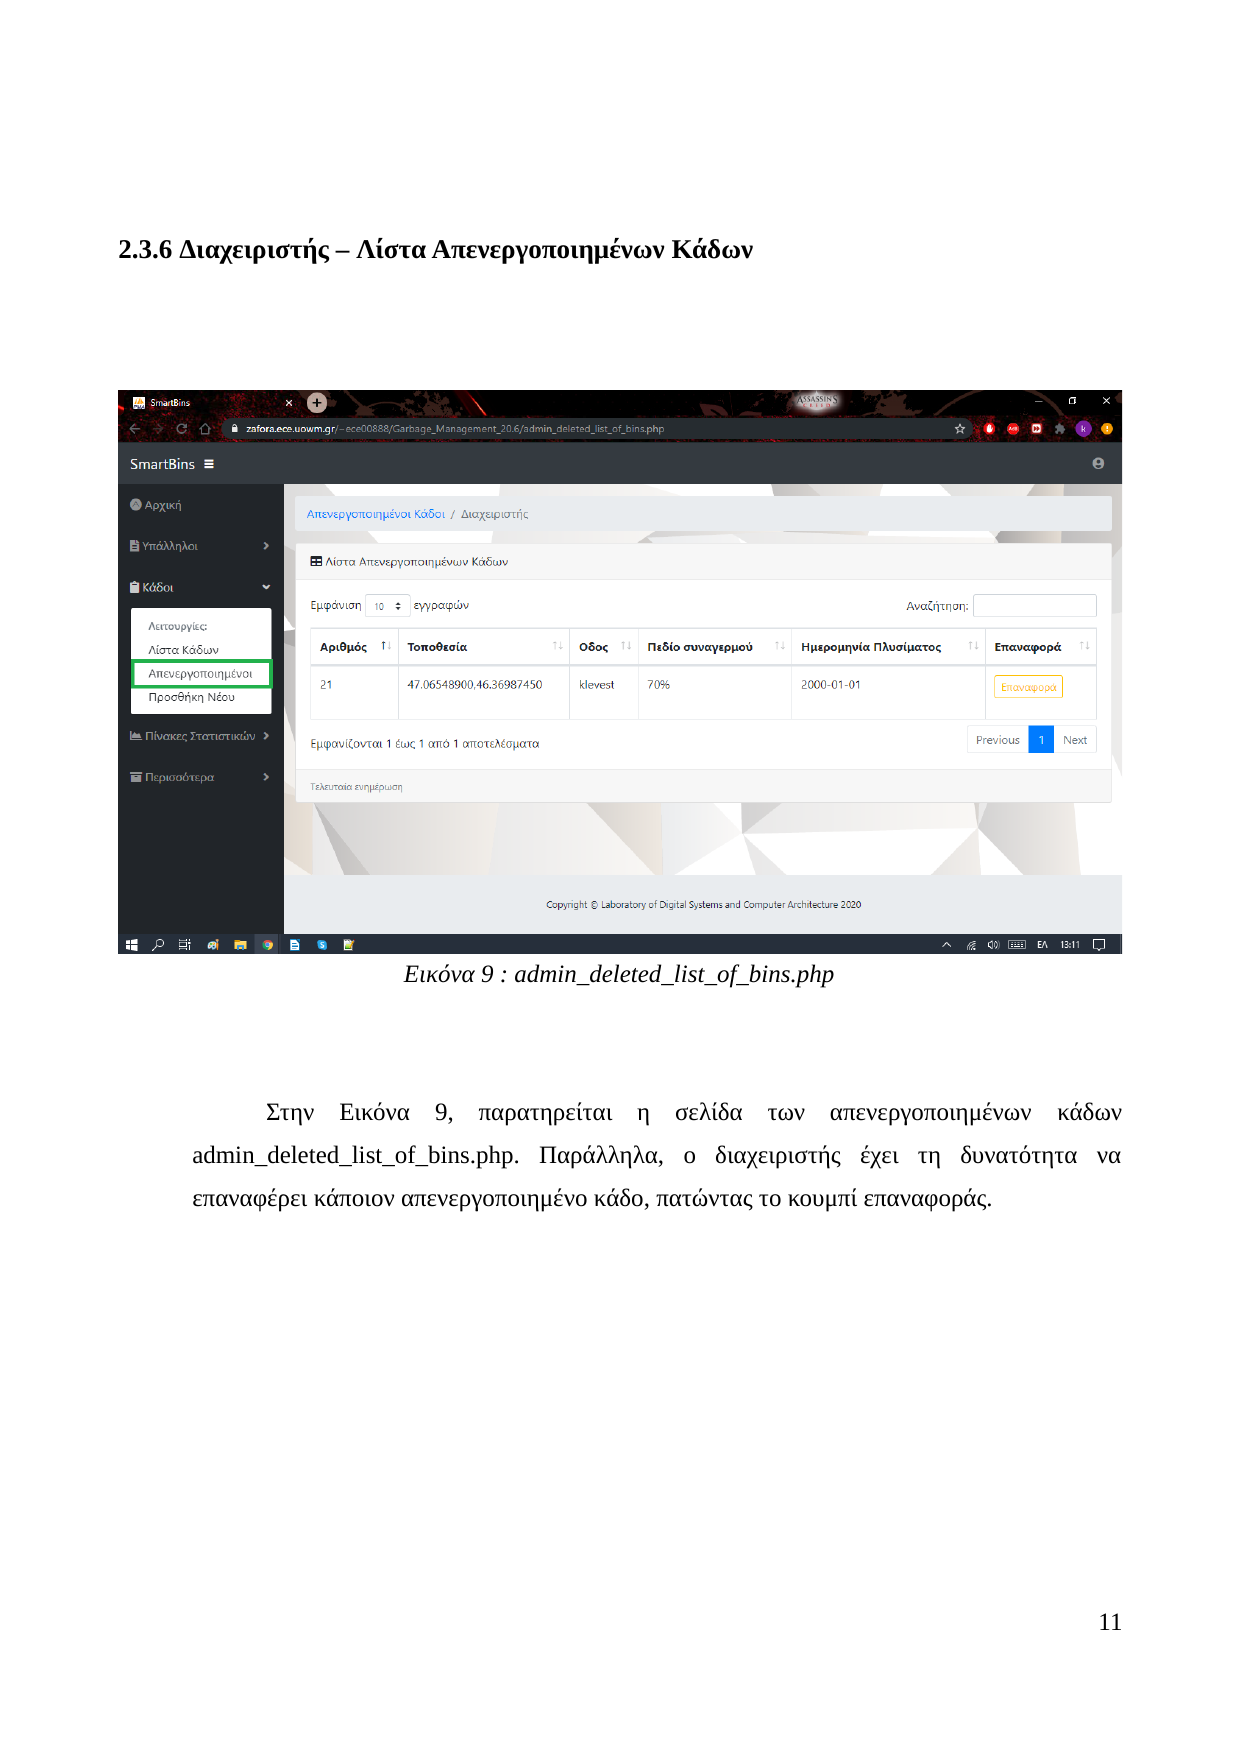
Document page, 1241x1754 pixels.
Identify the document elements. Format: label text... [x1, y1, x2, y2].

text Στην Εικόνα 9, παρατηρείται η σελίδα των απενεργοποιημένων κάδων admin_deleted_list_of_bins.php. Παράλληλα, ο διαχειριστής έχει τη δυνατότητα να επαναφέρει κάποιον απενεργοποιημένο κάδο, πατώντας το κουμπί επαναφοράς. [192, 1097, 1122, 1212]
subtitle 2.3.6 Διαχειριστής – Λίστα Απενεργοποιημένων Κάδων [118, 233, 1122, 265]
picture [118, 390, 1123, 954]
text Εικόνα 9 : admin_deleted_list_of_bins.php [118, 954, 1122, 987]
